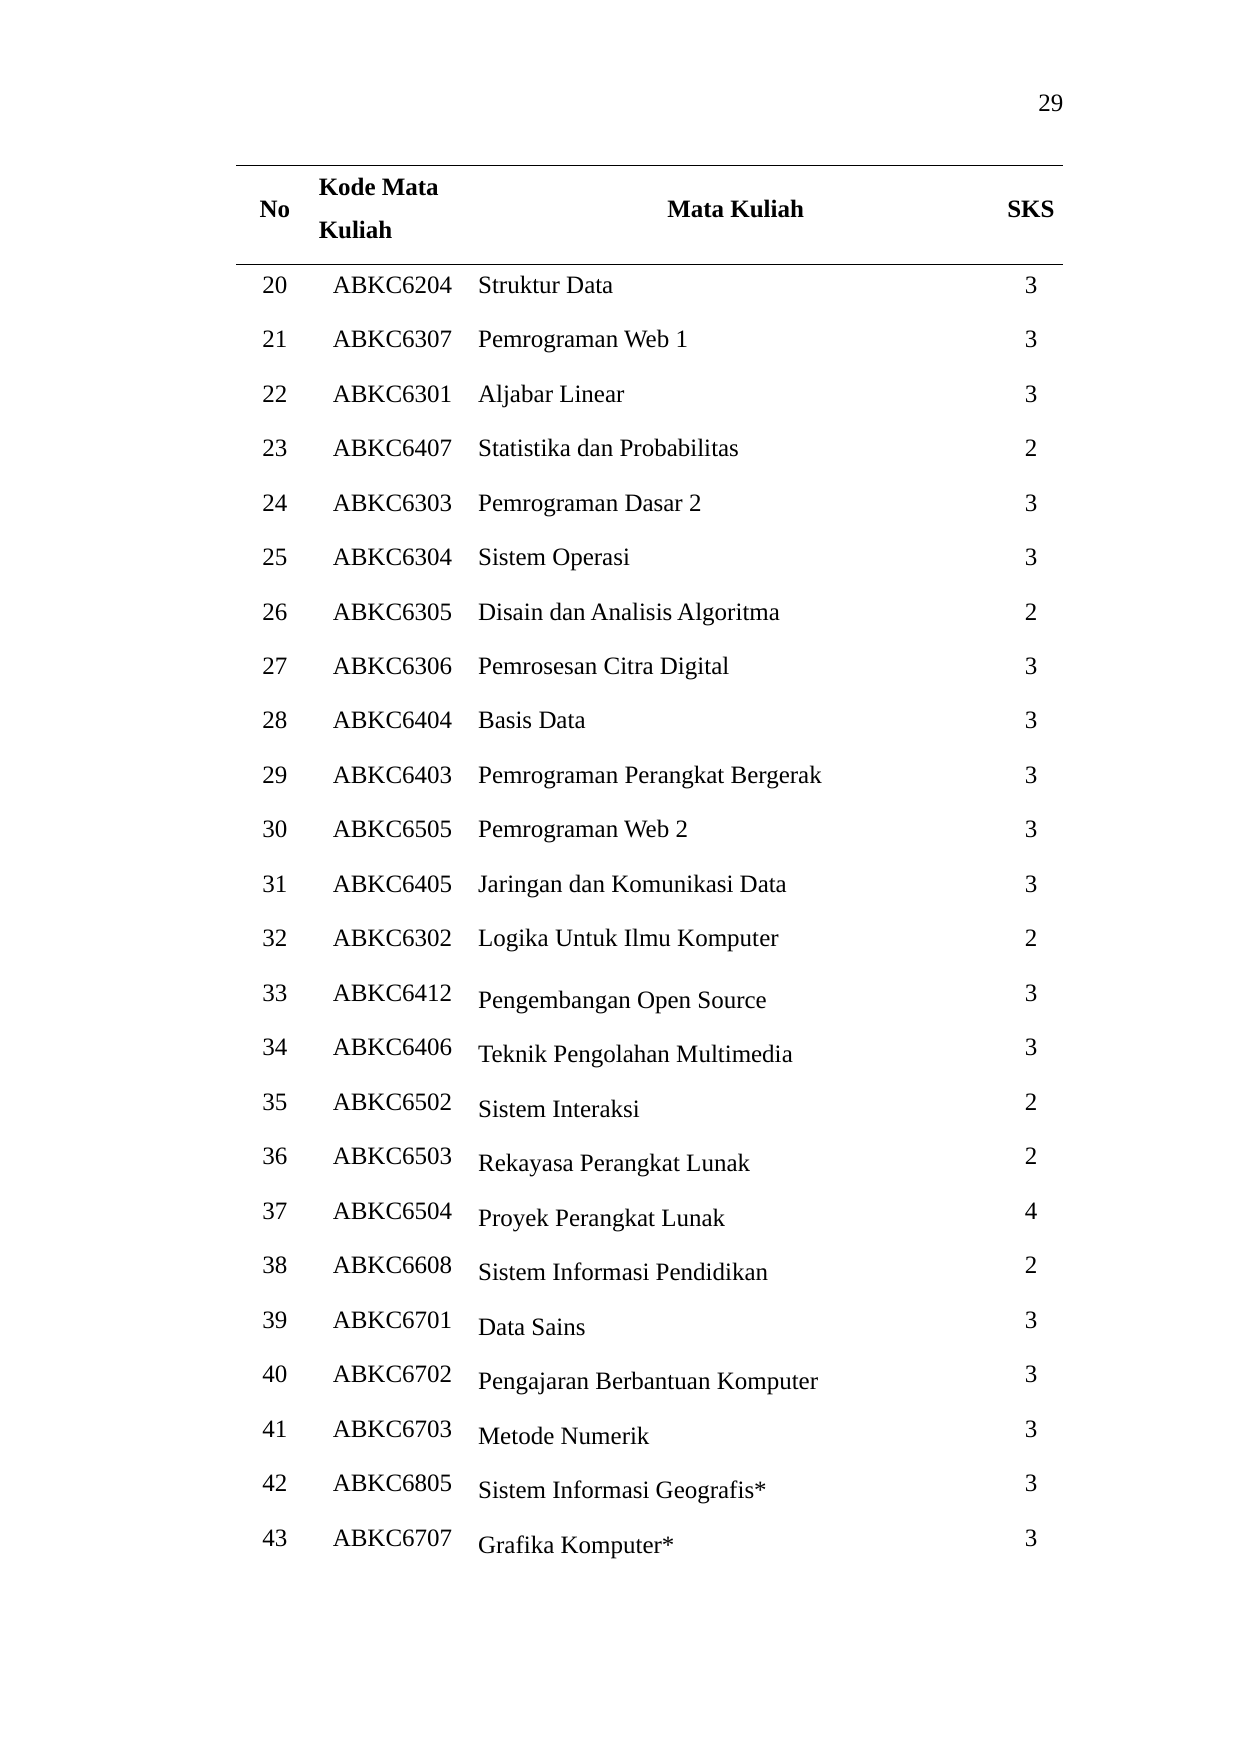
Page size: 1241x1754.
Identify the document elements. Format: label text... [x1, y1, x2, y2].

table_cell 3 [999, 319, 1063, 373]
table_cell 26 [236, 591, 313, 645]
table_cell 38 [236, 1245, 313, 1299]
table_cell Logika Untuk Ilmu Komputer [472, 918, 999, 972]
table_cell ABKC6304 [313, 536, 472, 591]
table_header SKS [999, 166, 1063, 264]
table_header No [236, 166, 313, 264]
table_cell 39 [236, 1299, 313, 1353]
table_cell Jaringan dan Komunikasi Data [472, 863, 999, 918]
table_cell 2 [999, 591, 1063, 645]
table_cell Pemrograman Web 1 [472, 319, 999, 373]
table_cell 42 [236, 1463, 313, 1517]
table_header Mata Kuliah [472, 166, 999, 264]
table_cell ABKC6302 [313, 918, 472, 972]
table_cell Sistem Informasi Pendidikan [472, 1245, 999, 1299]
table_cell ABKC6502 [313, 1081, 472, 1136]
table_cell Pemrograman Web 2 [472, 809, 999, 863]
table_cell Pemrosesan Citra Digital [472, 645, 999, 700]
table_cell 3 [999, 1299, 1063, 1353]
table_cell Disain dan Analisis Algoritma [472, 591, 999, 645]
table_cell ABKC6301 [313, 373, 472, 427]
table_cell 23 [236, 428, 313, 482]
table_cell 34 [236, 1027, 313, 1081]
table_cell 3 [999, 1354, 1063, 1408]
table_cell ABKC6406 [313, 1027, 472, 1081]
table_cell 41 [236, 1408, 313, 1462]
table_cell 40 [236, 1354, 313, 1408]
table_cell Pengajaran Berbantuan Komputer [472, 1354, 999, 1408]
table_cell Grafika Komputer* [472, 1517, 999, 1571]
table_cell 2 [999, 428, 1063, 482]
table_cell 36 [236, 1136, 313, 1190]
table_cell 3 [999, 1463, 1063, 1517]
table_cell Pengembangan Open Source [472, 972, 999, 1027]
table_cell ABKC6405 [313, 863, 472, 918]
table_cell 33 [236, 972, 313, 1027]
table_cell 3 [999, 972, 1063, 1027]
table_cell 2 [999, 1081, 1063, 1136]
table_cell 25 [236, 536, 313, 591]
table_cell ABKC6608 [313, 1245, 472, 1299]
table_cell 43 [236, 1517, 313, 1571]
table_cell Basis Data [472, 700, 999, 754]
table_cell 3 [999, 482, 1063, 536]
table_cell Aljabar Linear [472, 373, 999, 427]
table_cell 3 [999, 265, 1063, 318]
table_cell ABKC6303 [313, 482, 472, 536]
table_cell 3 [999, 536, 1063, 591]
table_cell 28 [236, 700, 313, 754]
table_cell 3 [999, 645, 1063, 700]
table_cell ABKC6305 [313, 591, 472, 645]
table_cell Pemrograman Perangkat Bergerak [472, 754, 999, 809]
table_cell ABKC6504 [313, 1190, 472, 1244]
table_cell 32 [236, 918, 313, 972]
table_cell Metode Numerik [472, 1408, 999, 1462]
table_cell ABKC6503 [313, 1136, 472, 1190]
table_cell ABKC6412 [313, 972, 472, 1027]
table_cell Teknik Pengolahan Multimedia [472, 1027, 999, 1081]
table_cell 3 [999, 700, 1063, 754]
table_cell 4 [999, 1190, 1063, 1244]
table_cell ABKC6702 [313, 1354, 472, 1408]
table_cell 31 [236, 863, 313, 918]
table_cell 20 [236, 265, 313, 318]
table_cell ABKC6805 [313, 1463, 472, 1517]
table_cell Sistem Operasi [472, 536, 999, 591]
table_cell ABKC6703 [313, 1408, 472, 1462]
table_cell 24 [236, 482, 313, 536]
table_cell 3 [999, 863, 1063, 918]
table_cell 3 [999, 809, 1063, 863]
table_cell 3 [999, 373, 1063, 427]
table_cell Sistem Informasi Geografis* [472, 1463, 999, 1517]
table_header Kode Mata Kuliah [313, 166, 472, 264]
table_cell ABKC6306 [313, 645, 472, 700]
table_cell Statistika dan Probabilitas [472, 428, 999, 482]
table_cell 27 [236, 645, 313, 700]
table_cell ABKC6505 [313, 809, 472, 863]
table_cell ABKC6307 [313, 319, 472, 373]
table_cell 21 [236, 319, 313, 373]
table_cell ABKC6707 [313, 1517, 472, 1571]
table_cell 3 [999, 1408, 1063, 1462]
table_cell 2 [999, 918, 1063, 972]
table_cell 29 [236, 754, 313, 809]
table_cell 3 [999, 1517, 1063, 1571]
table_cell Struktur Data [472, 265, 999, 318]
table_cell Proyek Perangkat Lunak [472, 1190, 999, 1244]
table_cell 30 [236, 809, 313, 863]
table_cell Pemrograman Dasar 2 [472, 482, 999, 536]
table_cell 22 [236, 373, 313, 427]
table_cell Rekayasa Perangkat Lunak [472, 1136, 999, 1190]
table_cell ABKC6403 [313, 754, 472, 809]
table_cell 3 [999, 754, 1063, 809]
table_cell ABKC6404 [313, 700, 472, 754]
table_cell 2 [999, 1136, 1063, 1190]
table_cell 2 [999, 1245, 1063, 1299]
table_cell ABKC6204 [313, 265, 472, 318]
table_cell ABKC6407 [313, 428, 472, 482]
table_cell 3 [999, 1027, 1063, 1081]
table_cell ABKC6701 [313, 1299, 472, 1353]
table_cell 35 [236, 1081, 313, 1136]
table_cell Sistem Interaksi [472, 1081, 999, 1136]
table_cell Data Sains [472, 1299, 999, 1353]
table_cell 37 [236, 1190, 313, 1244]
